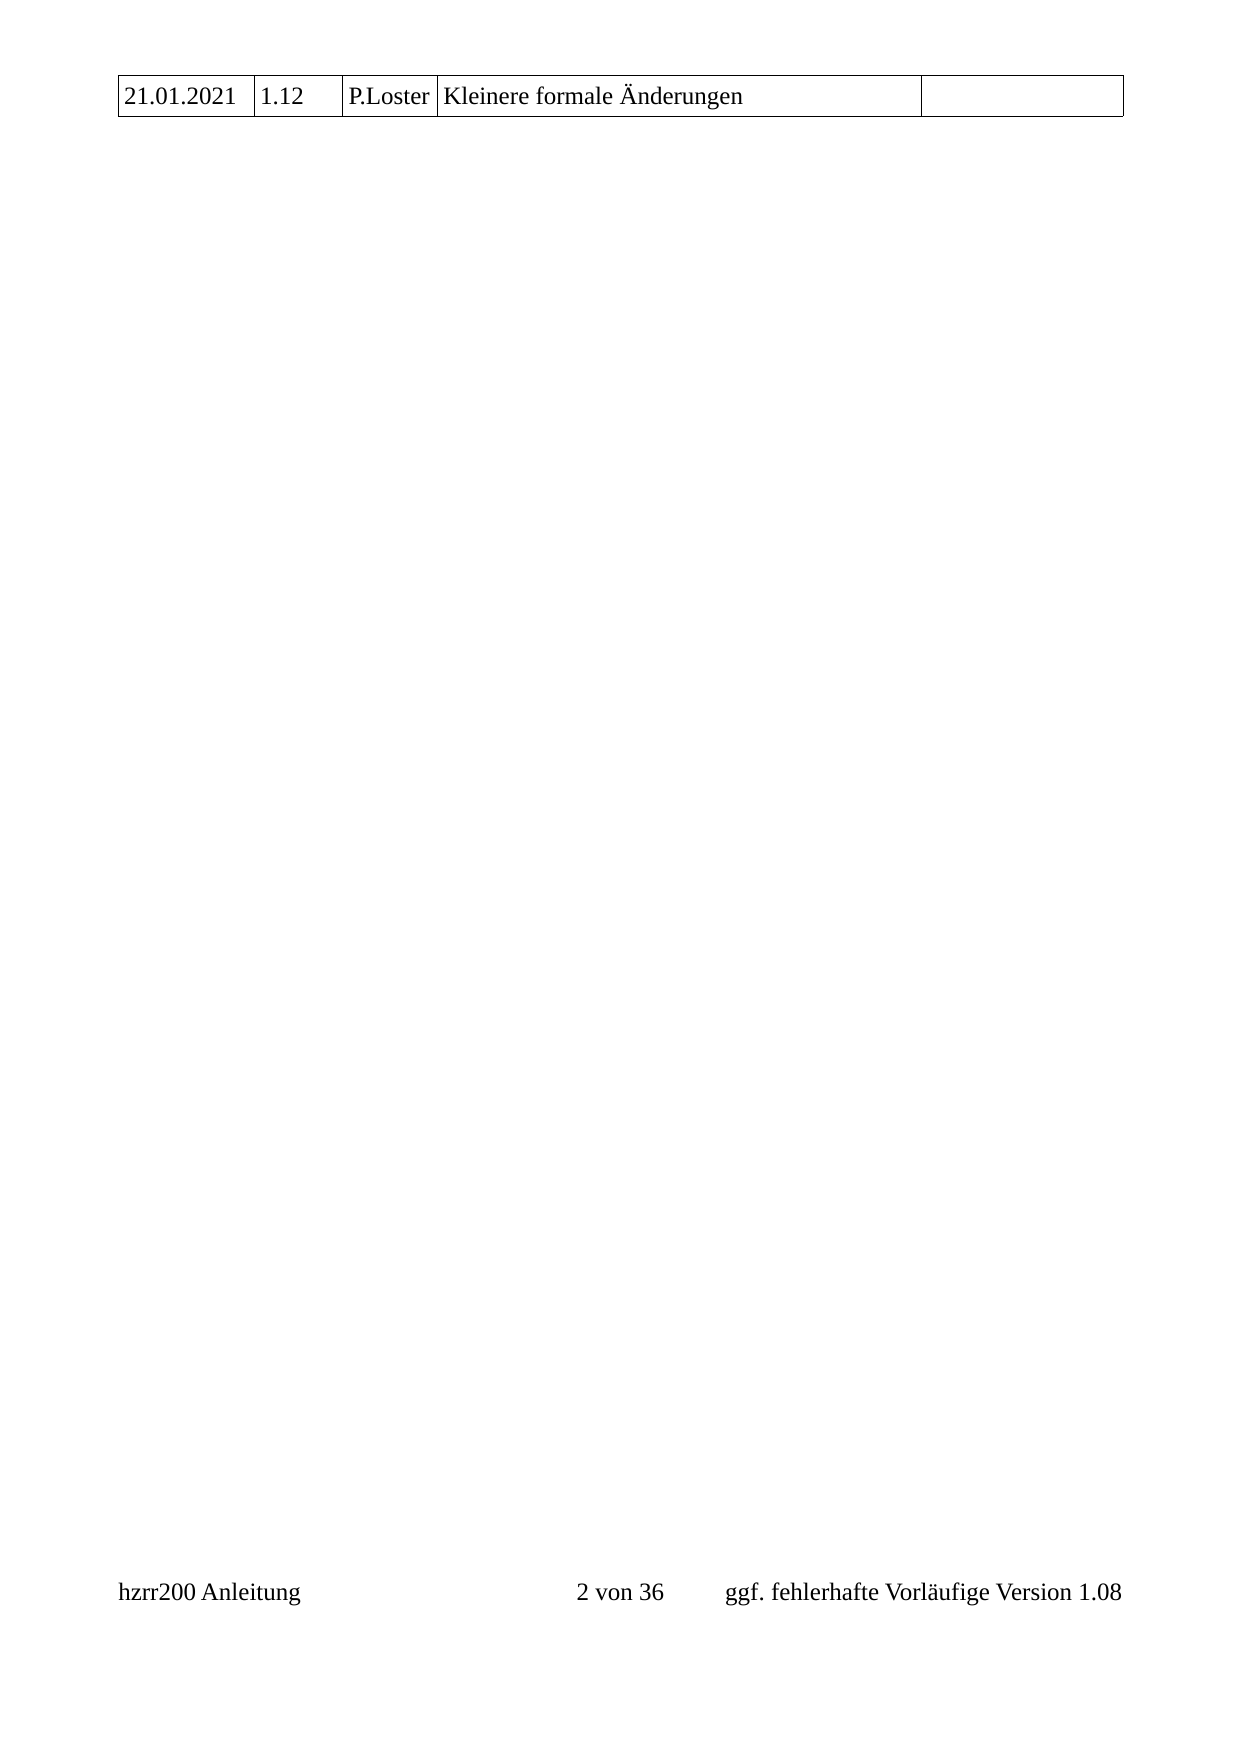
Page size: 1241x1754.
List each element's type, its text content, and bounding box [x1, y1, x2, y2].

table_cell 21.01.2021 [119, 76, 254, 116]
table_cell 1.12 [255, 76, 342, 116]
table_cell Kleinere formale Änderungen [438, 76, 921, 116]
table_cell P.Loster [343, 76, 437, 116]
table_cell [922, 76, 1123, 116]
